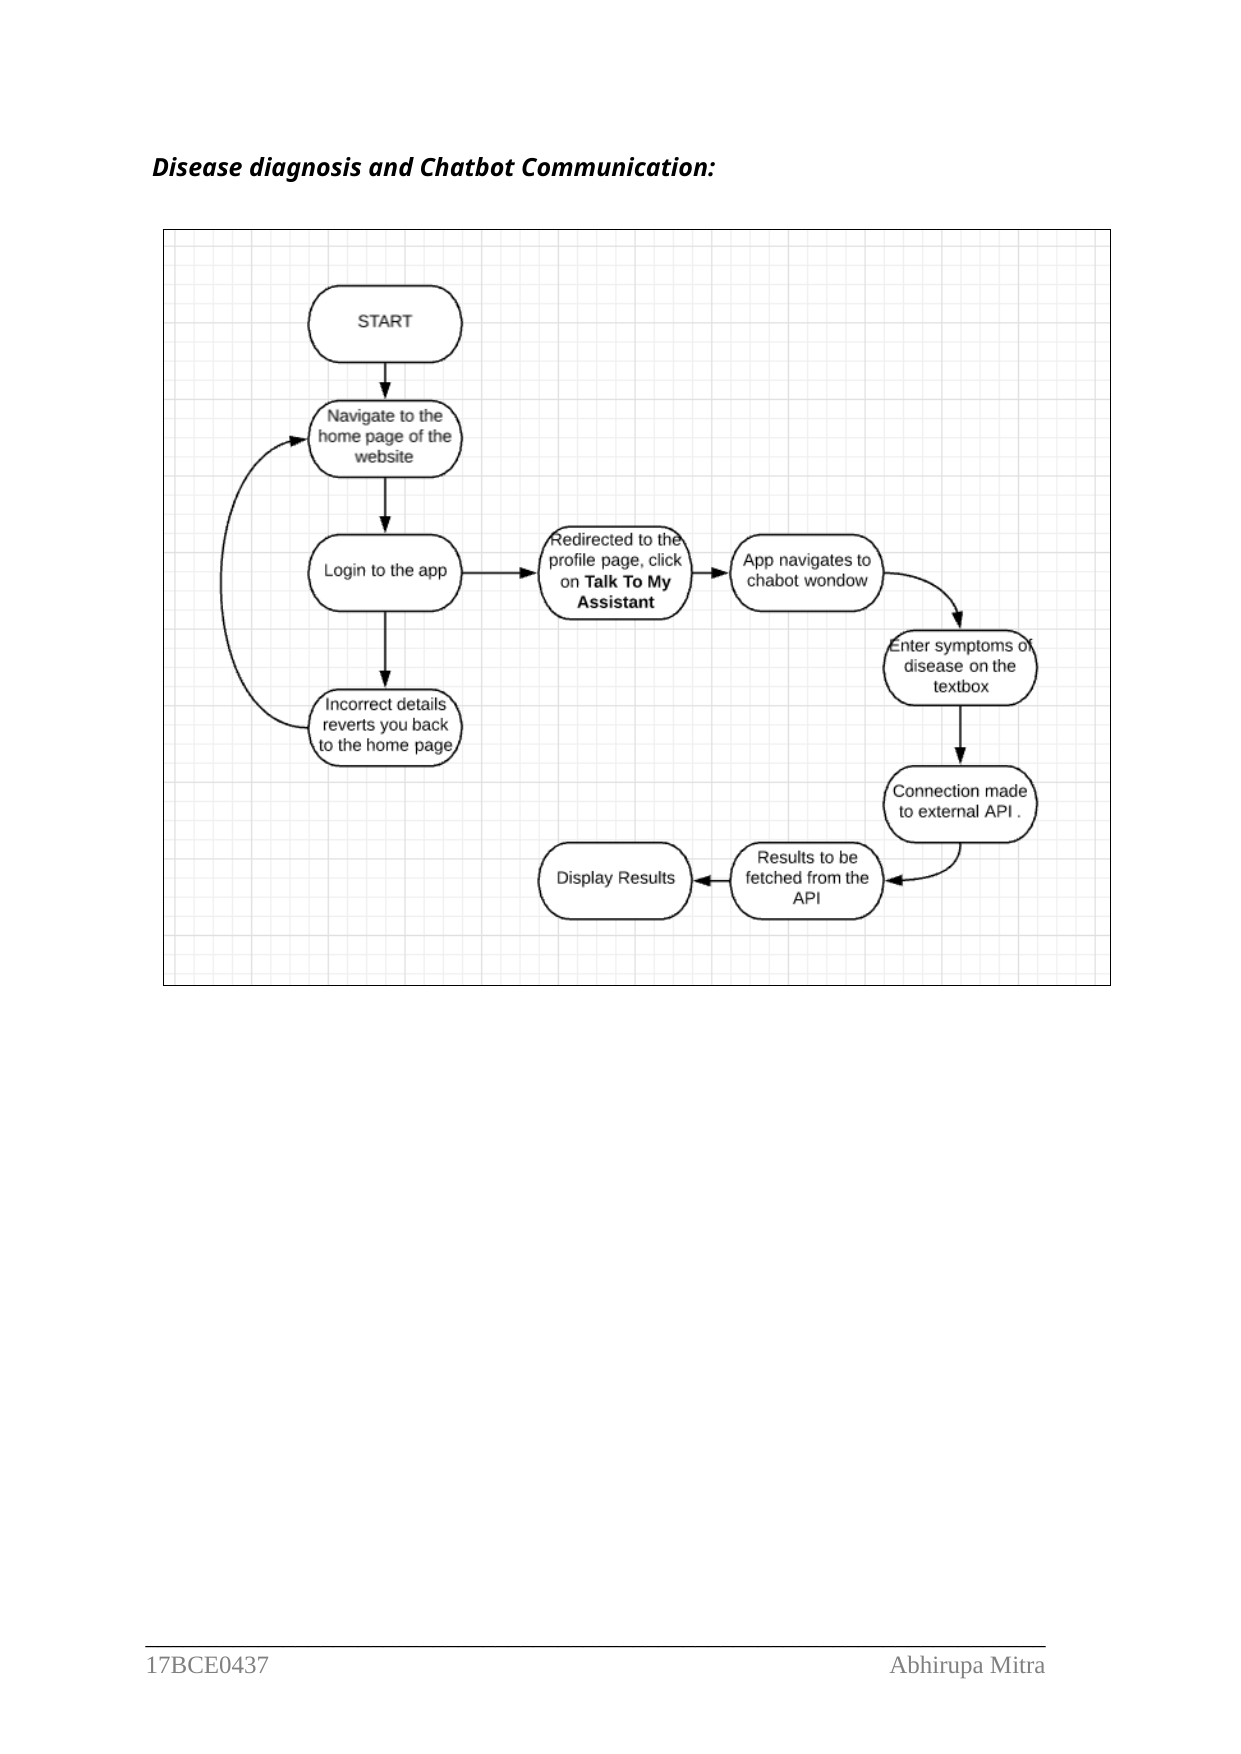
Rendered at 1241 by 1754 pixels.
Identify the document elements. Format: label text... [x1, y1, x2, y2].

picture [167, 230, 967, 985]
text Disease diagnosis and Chatbot Communication: [145, 150, 1090, 184]
